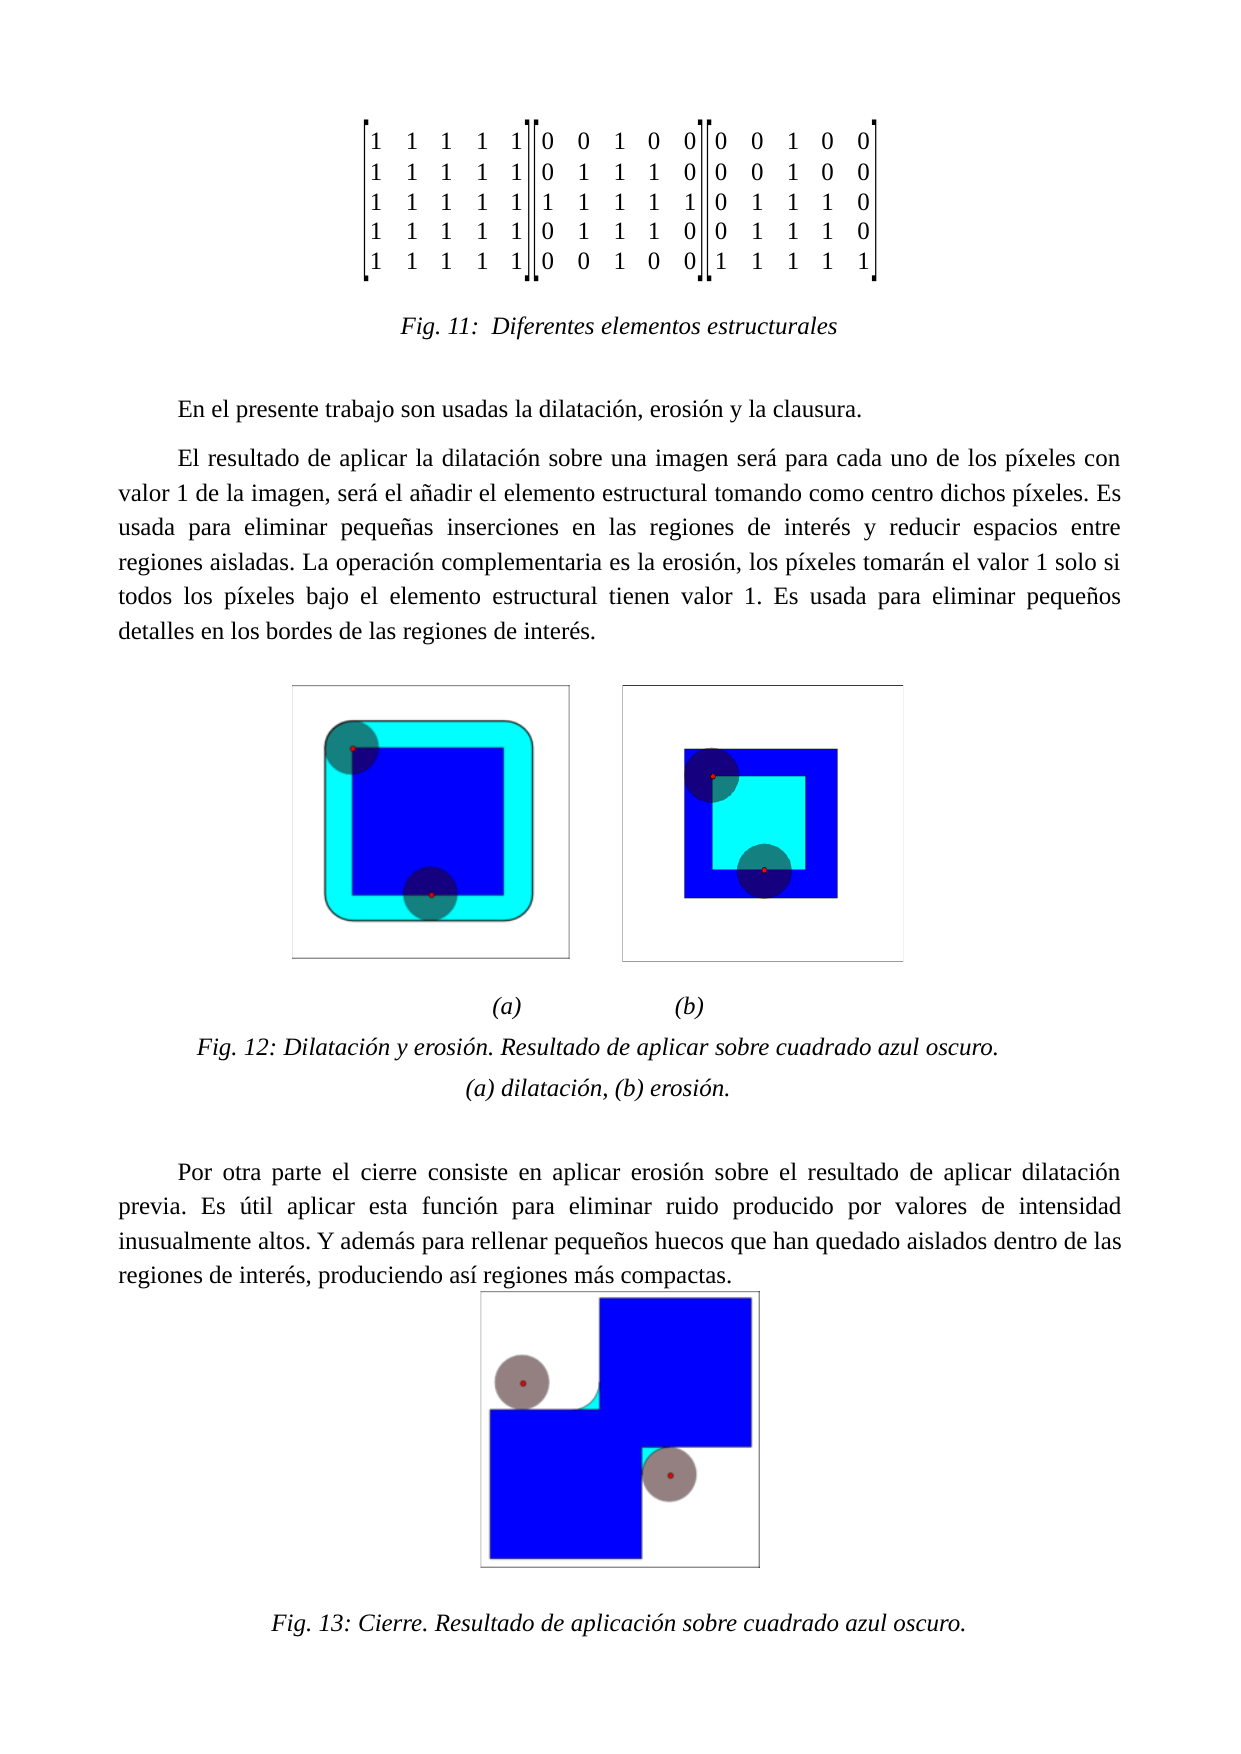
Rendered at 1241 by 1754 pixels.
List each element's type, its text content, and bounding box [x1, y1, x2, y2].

text [253, 1292, 987, 1608]
picture [292, 685, 570, 959]
picture [622, 685, 904, 962]
text En el presente trabajo son usadas la dilatación, erosión y la clausura. [118, 394, 1122, 423]
text Fig. 12: Dilatación y erosión. Resultado de aplicar sobre cuadrado azul oscuro. [160, 1032, 1038, 1061]
text Por otra parte el cierre consiste en aplicar erosión sobre el resultado de aplicar dilatación previa. Es útil aplicar esta función para eliminar ruido producido por valores de intensidad inusualmente altos. Y además para rellenar pequeños huecos que han quedado aislados dentro de las regiones de interés, produciendo así regiones más compactas. [118, 1157, 1122, 1289]
picture [480, 1291, 760, 1568]
text Fig. 13: Cierre. Resultado de aplicación sobre cuadrado azul oscuro. [253, 1608, 987, 1637]
text [253, 1637, 987, 1650]
text (a) dilatación, (b) erosión. [160, 1073, 1038, 1102]
text (a) (b) [160, 698, 1038, 1019]
text Fig. 11: Diferentes elementos estructurales [332, 118, 908, 340]
text El resultado de aplicar la dilatación sobre una imagen será para cada uno de los píxeles con valor 1 de la imagen, será el añadir el elemento estructural tomando como centro dichos píxeles. Es usada para eliminar pequeñas inserciones en las regiones de interés y reducir espacios entre regiones aisladas. La operación complementaria es la erosión, los píxeles tomarán el valor 1 solo si todos los píxeles bajo el elemento estructural tienen valor 1. Es usada para eliminar pequeños detalles en los bordes de las regiones de interés. [118, 443, 1122, 645]
